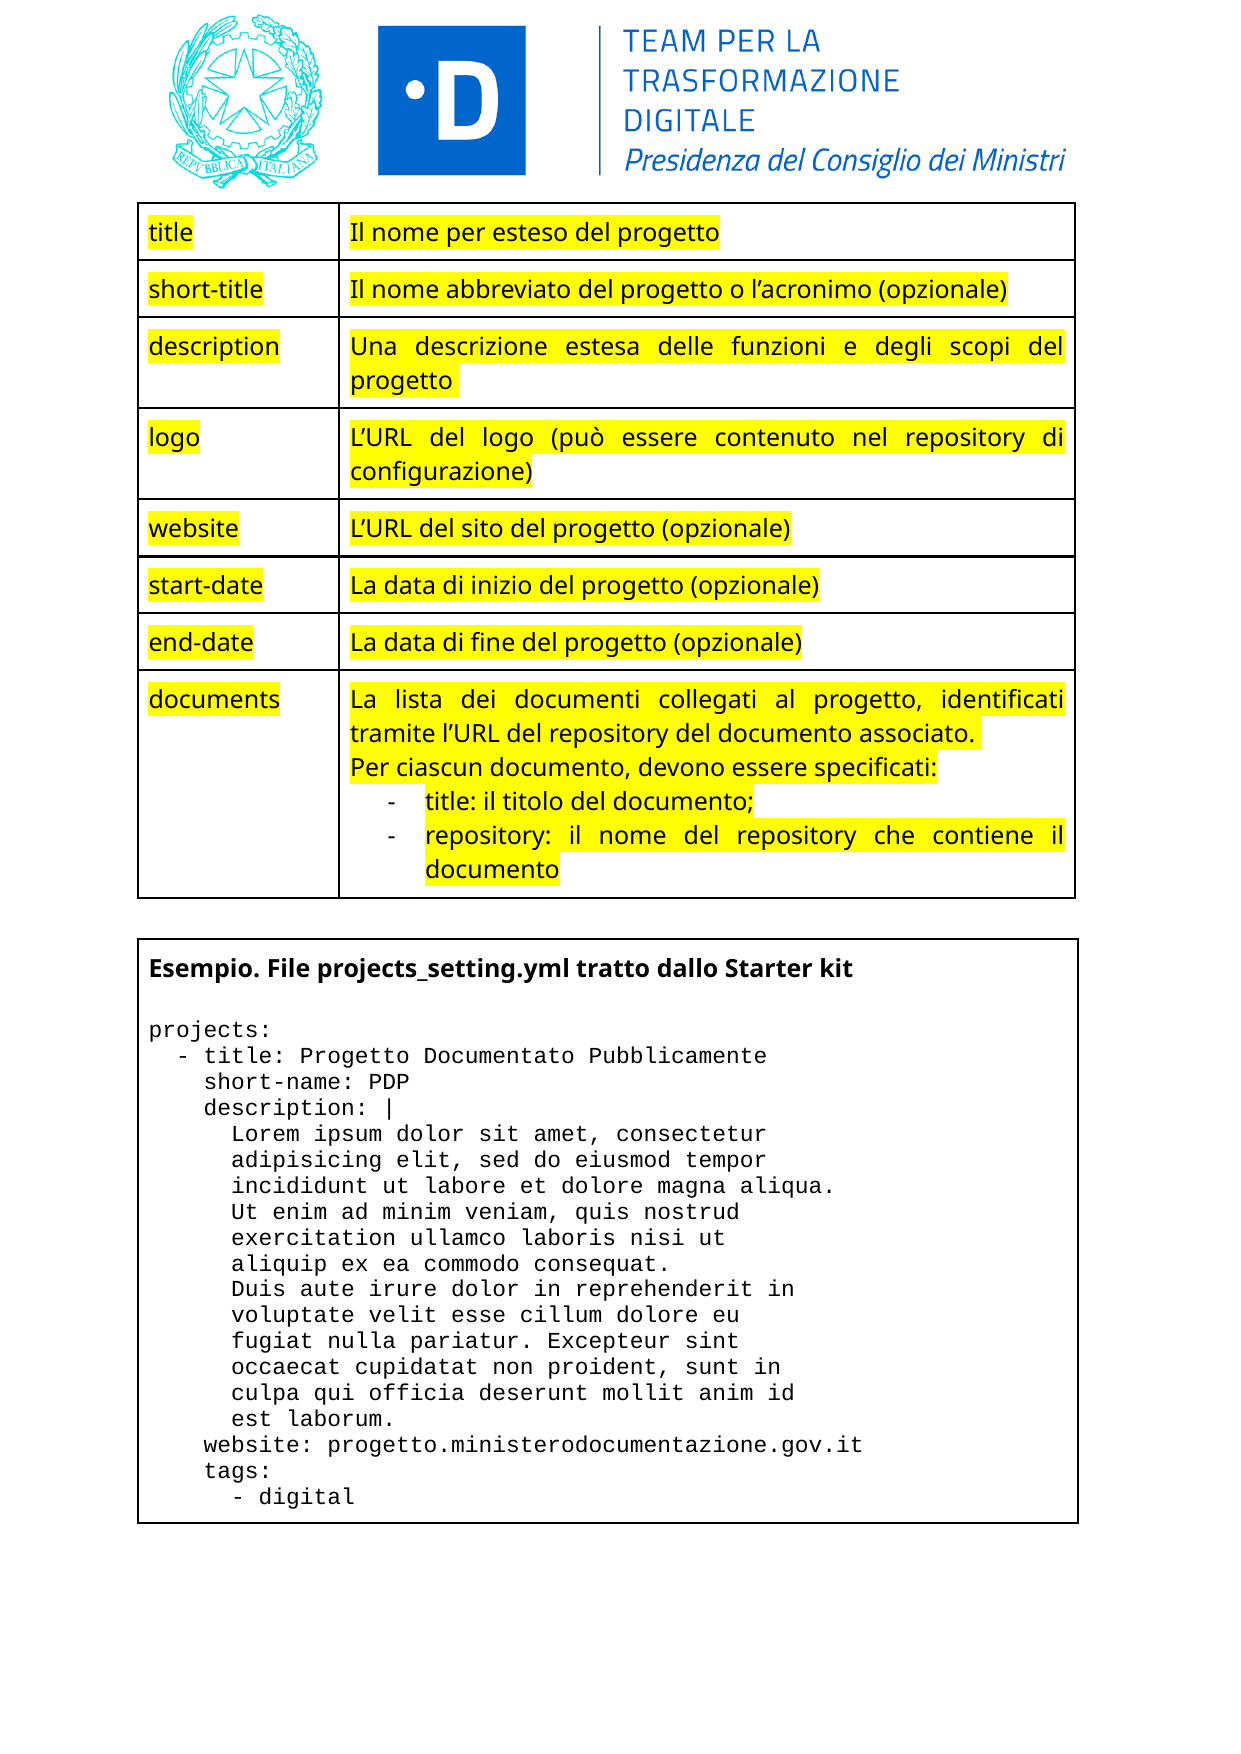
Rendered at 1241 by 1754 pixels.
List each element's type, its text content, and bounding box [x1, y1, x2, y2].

table_cell La data di fine del progetto (opzionale) [340, 614, 1074, 669]
table_header Esempio. File projects_setting.yml tratto dallo Starter kit projects: - title: Progetto Documentato Pubblicamente short-name: PDP description: | Lorem ipsum dolor sit amet, consectetur adipisicing elit, sed do eiusmod tempor incididunt ut labore et dolore magna aliqua. Ut enim ad minim veniam, quis nostrud exercitation ullamco laboris nisi ut aliquip ex ea commodo consequat. Duis aute irure dolor in reprehenderit in voluptate velit esse cillum dolore eu fugiat nulla pariatur. Excepteur sint occaecat cupidatat non proident, sunt in culpa qui officia deserunt mollit anim id est laborum. website: progetto.ministerodocumentazione.gov.it tags: - digital [139, 940, 1077, 1522]
table_cell L’URL del logo (può essere contenuto nel repository di configurazione) [340, 409, 1074, 498]
table_cell Il nome abbreviato del progetto o l’acronimo (opzionale) [340, 261, 1074, 316]
table_cell documents [139, 671, 338, 897]
table_cell website [139, 500, 338, 555]
table_cell Il nome per esteso del progetto [340, 204, 1074, 259]
table_cell title [139, 204, 338, 259]
table_cell L’URL del sito del progetto (opzionale) [340, 500, 1074, 555]
table_cell description [139, 318, 338, 407]
table_cell logo [139, 409, 338, 498]
picture [150, 0, 1091, 203]
table_cell La lista dei documenti collegati al progetto, identificati tramite l’URL del repository del documento associato. Per ciascun documento, devono essere specificati: title: il titolo del documento; repository: il nome del repository che contiene il documento [340, 671, 1074, 897]
table_cell end-date [139, 614, 338, 669]
table_cell La data di inizio del progetto (opzionale) [340, 558, 1074, 612]
table_cell short-title [139, 261, 338, 316]
table_cell start-date [139, 558, 338, 612]
table_cell Una descrizione estesa delle funzioni e degli scopi del progetto [340, 318, 1074, 407]
